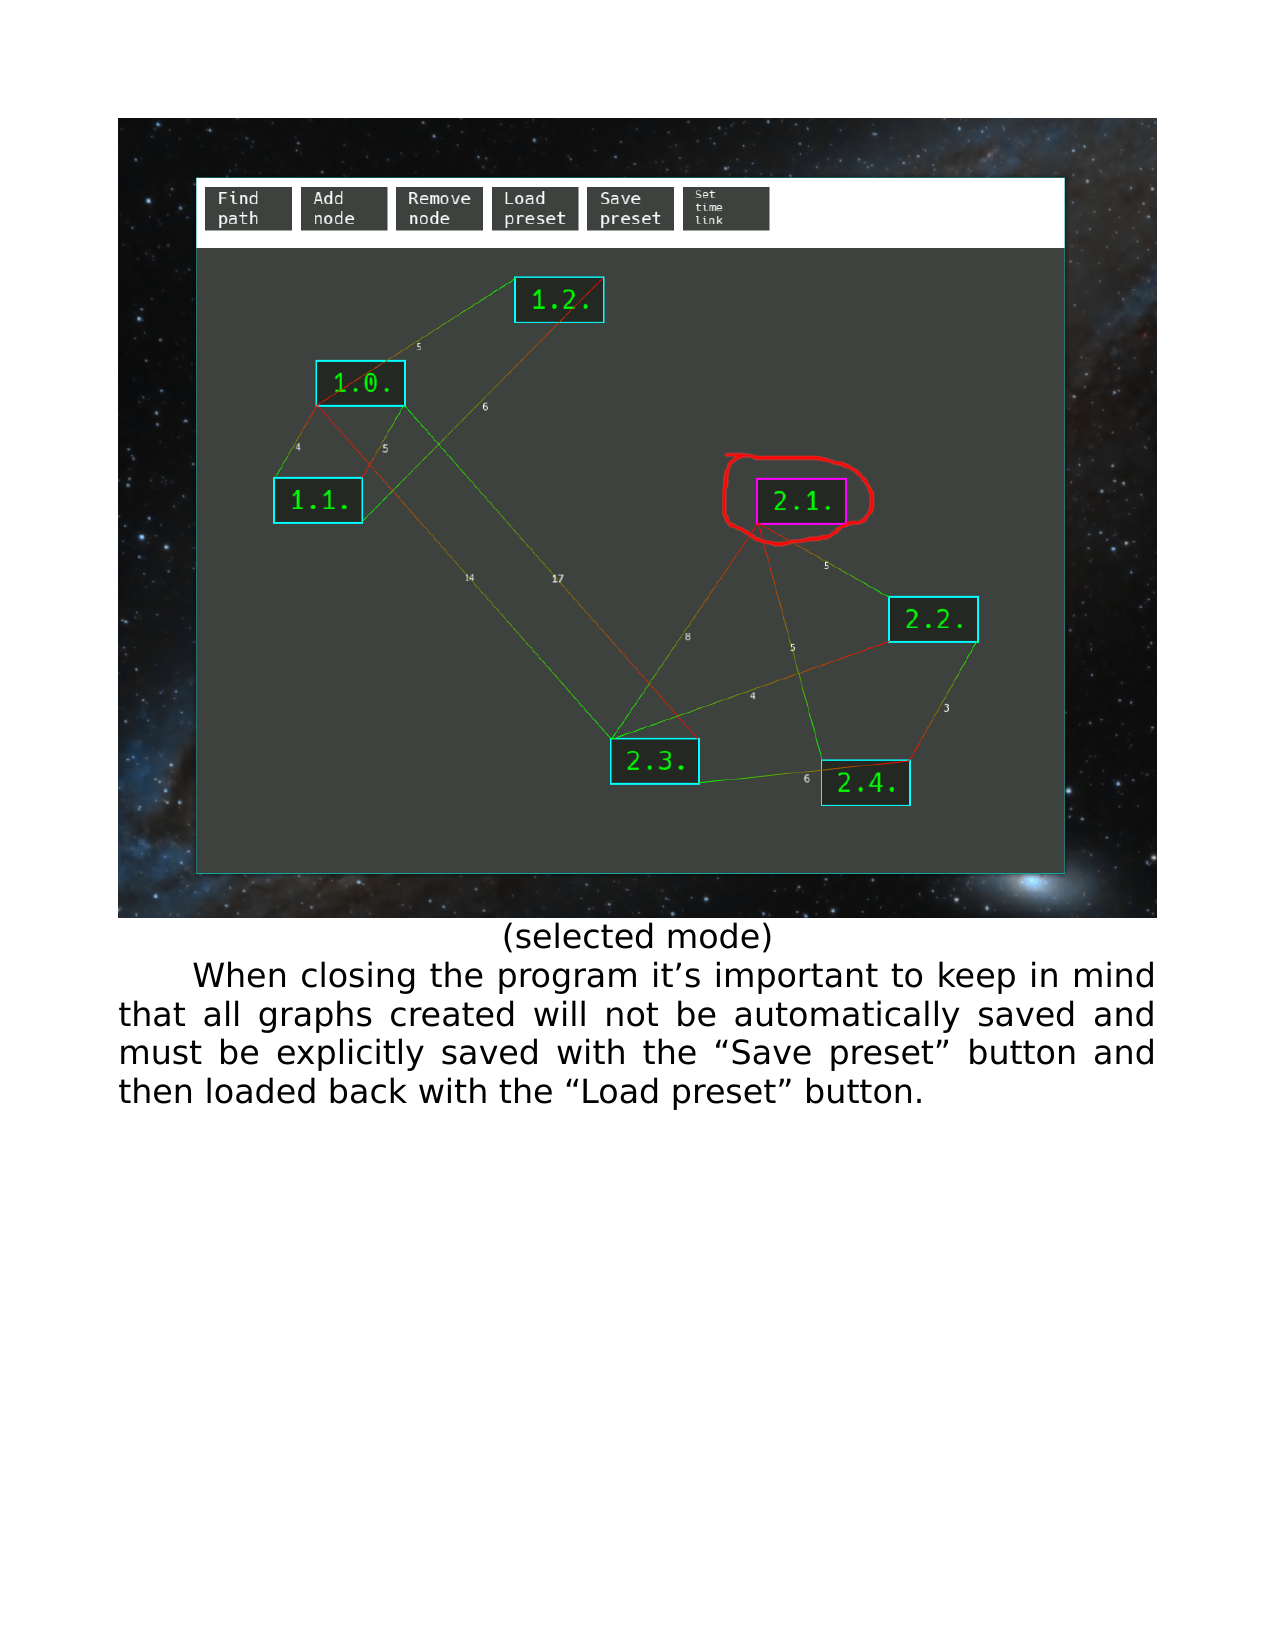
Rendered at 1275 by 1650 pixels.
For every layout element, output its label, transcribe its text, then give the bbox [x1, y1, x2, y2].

text (selected mode) [118, 918, 1157, 956]
picture [118, 118, 1157, 918]
text When closing the program it’s important to keep in mind that all graphs created will not be automatically saved and must be explicitly saved with the “Save preset” button and then loaded back with the “Load preset” button. [118, 956, 1157, 1112]
